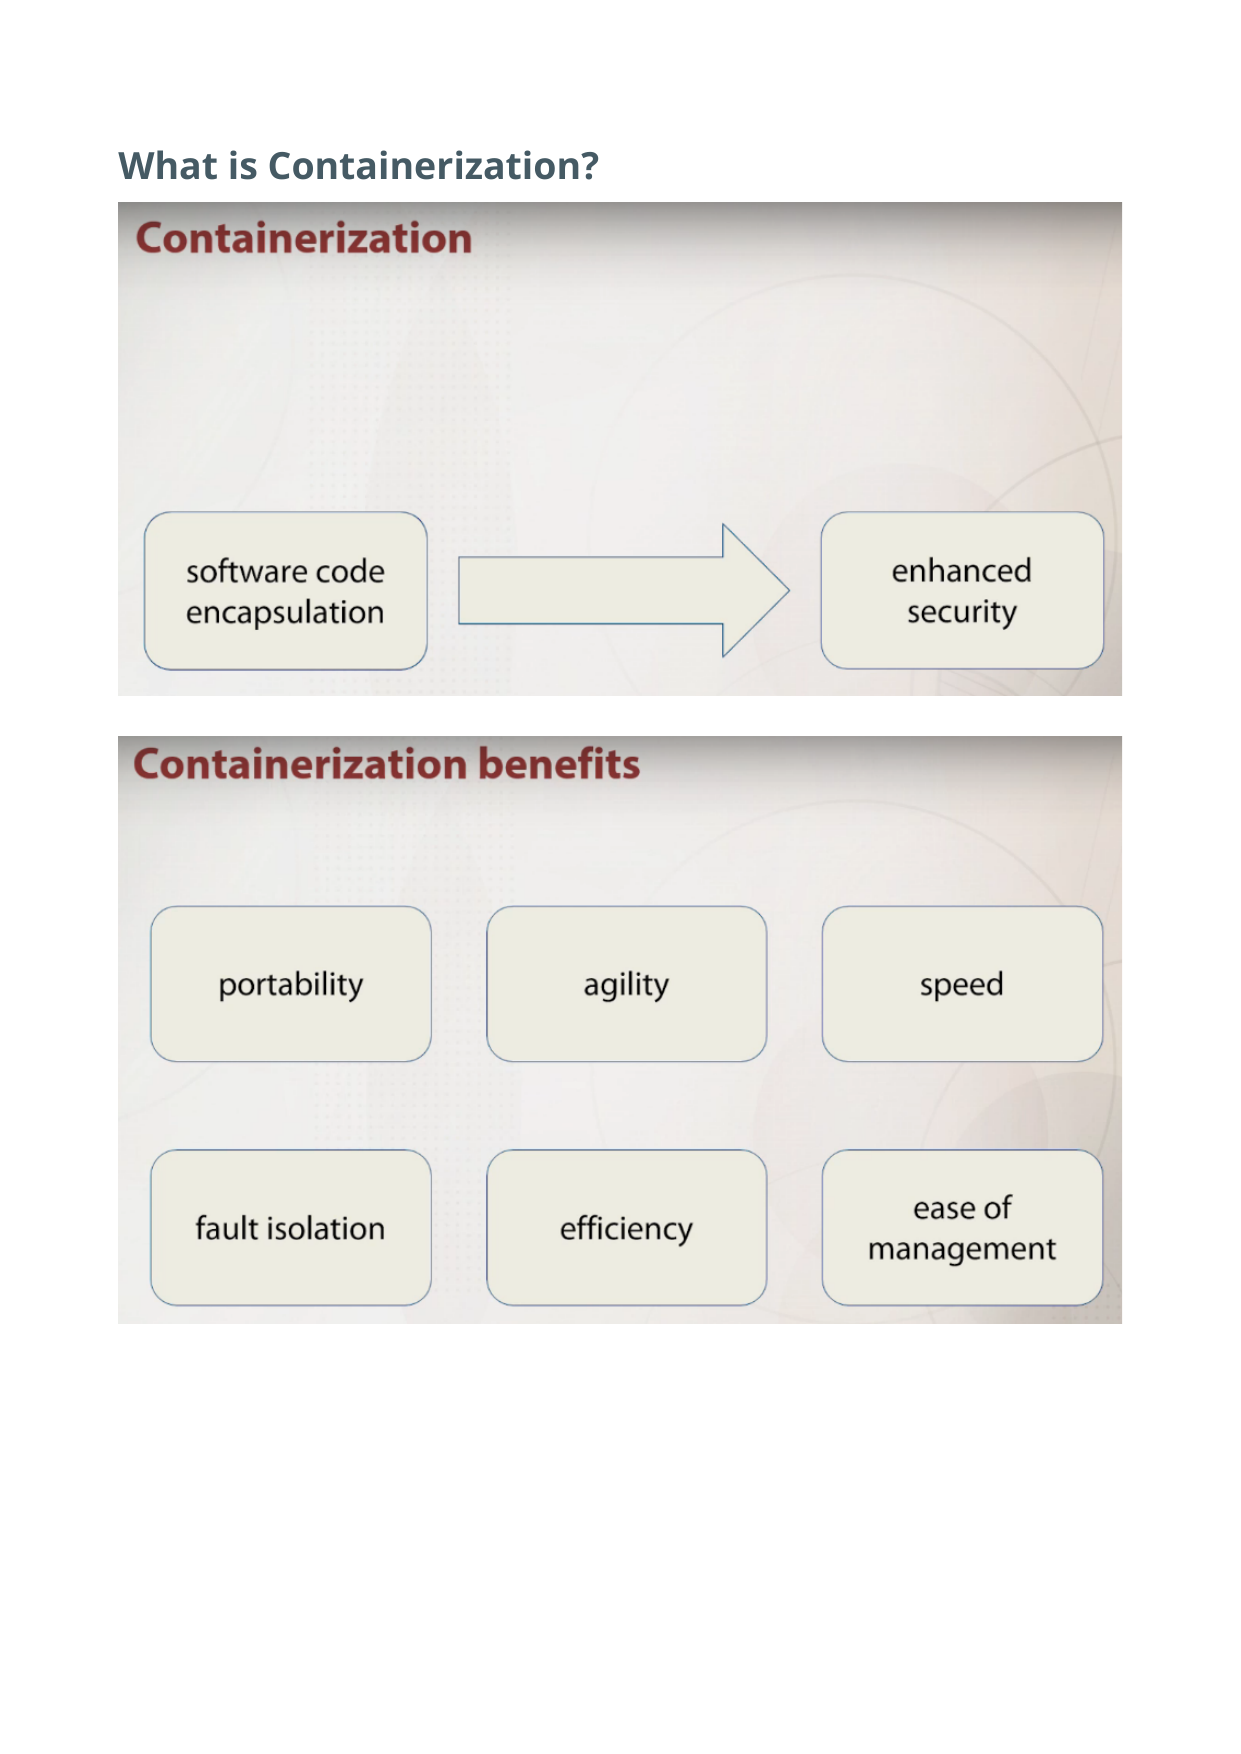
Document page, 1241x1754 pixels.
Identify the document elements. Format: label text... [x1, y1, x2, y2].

picture [118, 202, 1123, 696]
picture [118, 736, 1123, 1324]
subtitle What is Containerization? [118, 139, 1122, 190]
